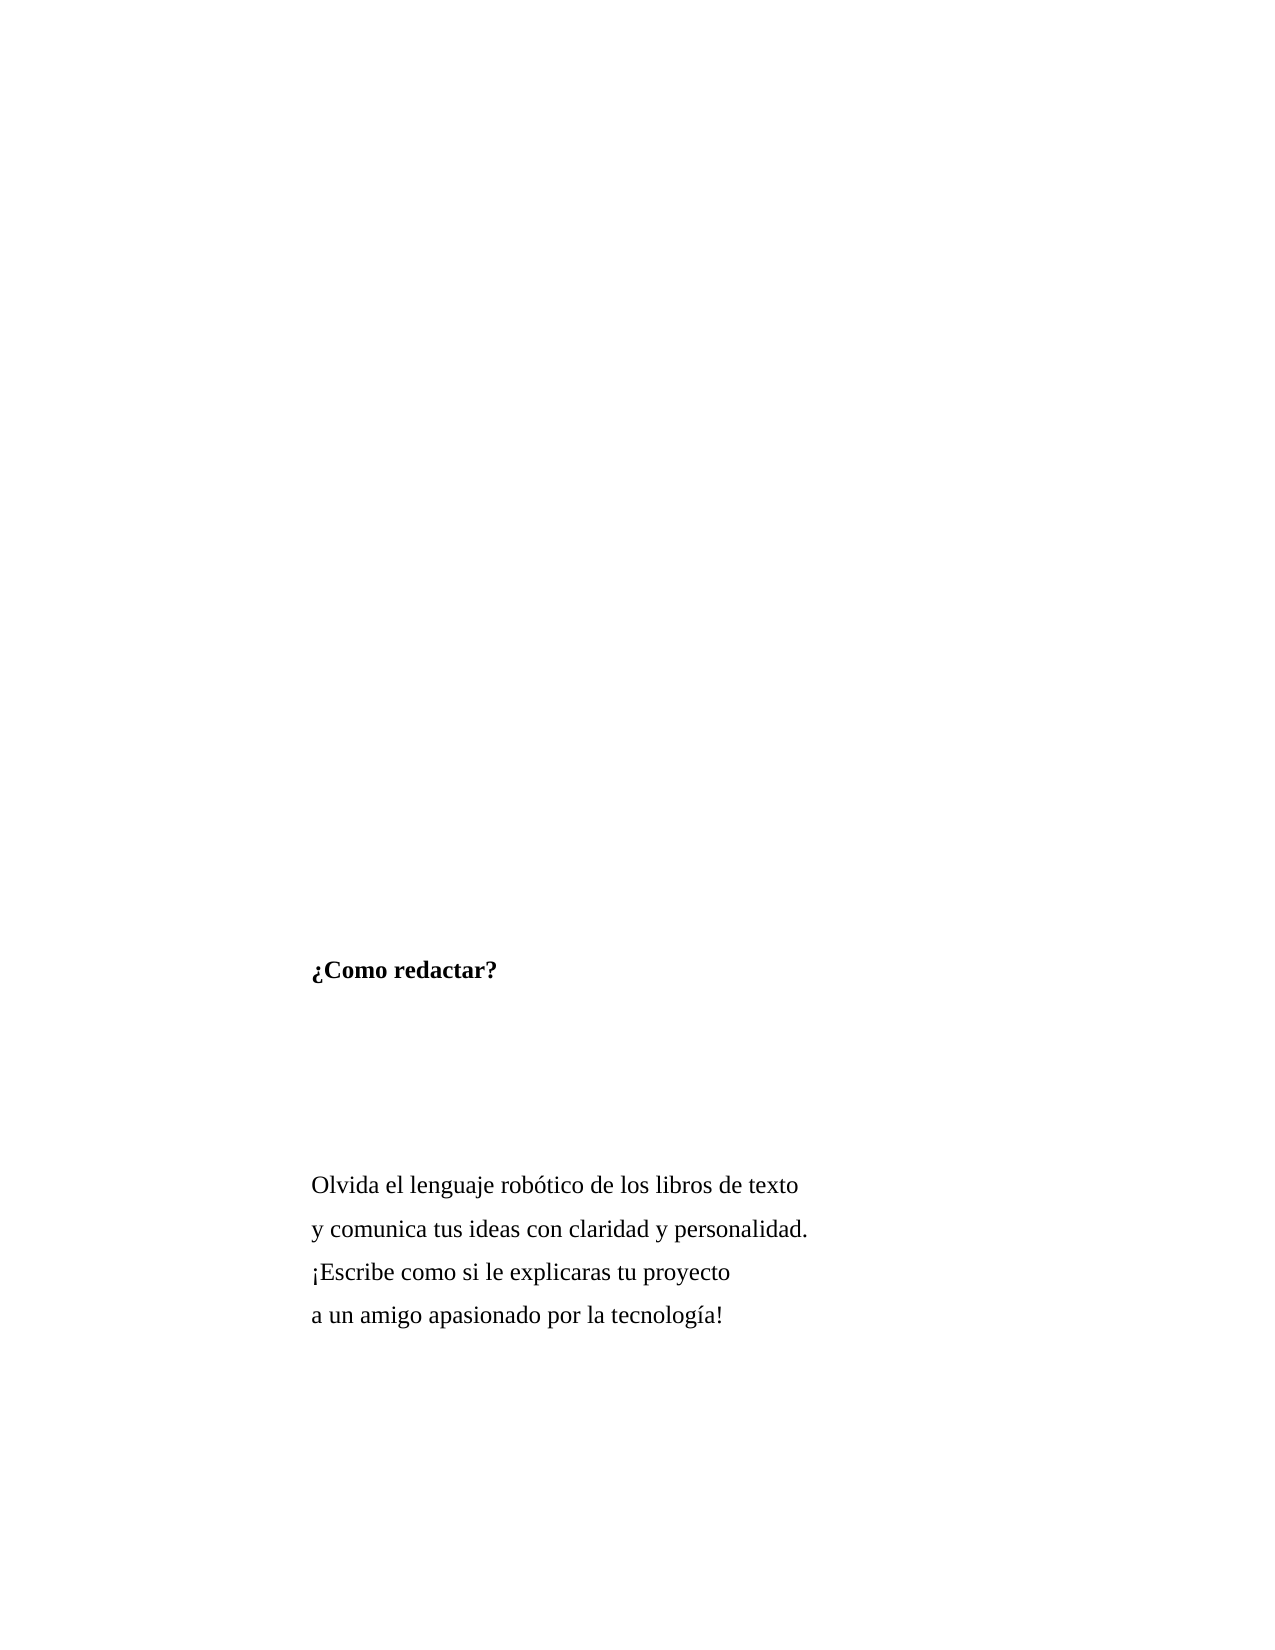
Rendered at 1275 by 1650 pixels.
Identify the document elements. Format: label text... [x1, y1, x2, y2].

text ¿Como redactar? [236, 955, 1125, 984]
text a un amigo apasionado por la tecnología! [236, 1300, 1125, 1329]
text y comunica tus ideas con claridad y personalidad. [236, 1214, 1125, 1242]
text ¡Escribe como si le explicaras tu proyecto [236, 1257, 1125, 1286]
text Olvida el lenguaje robótico de los libros de texto [236, 1171, 1125, 1199]
